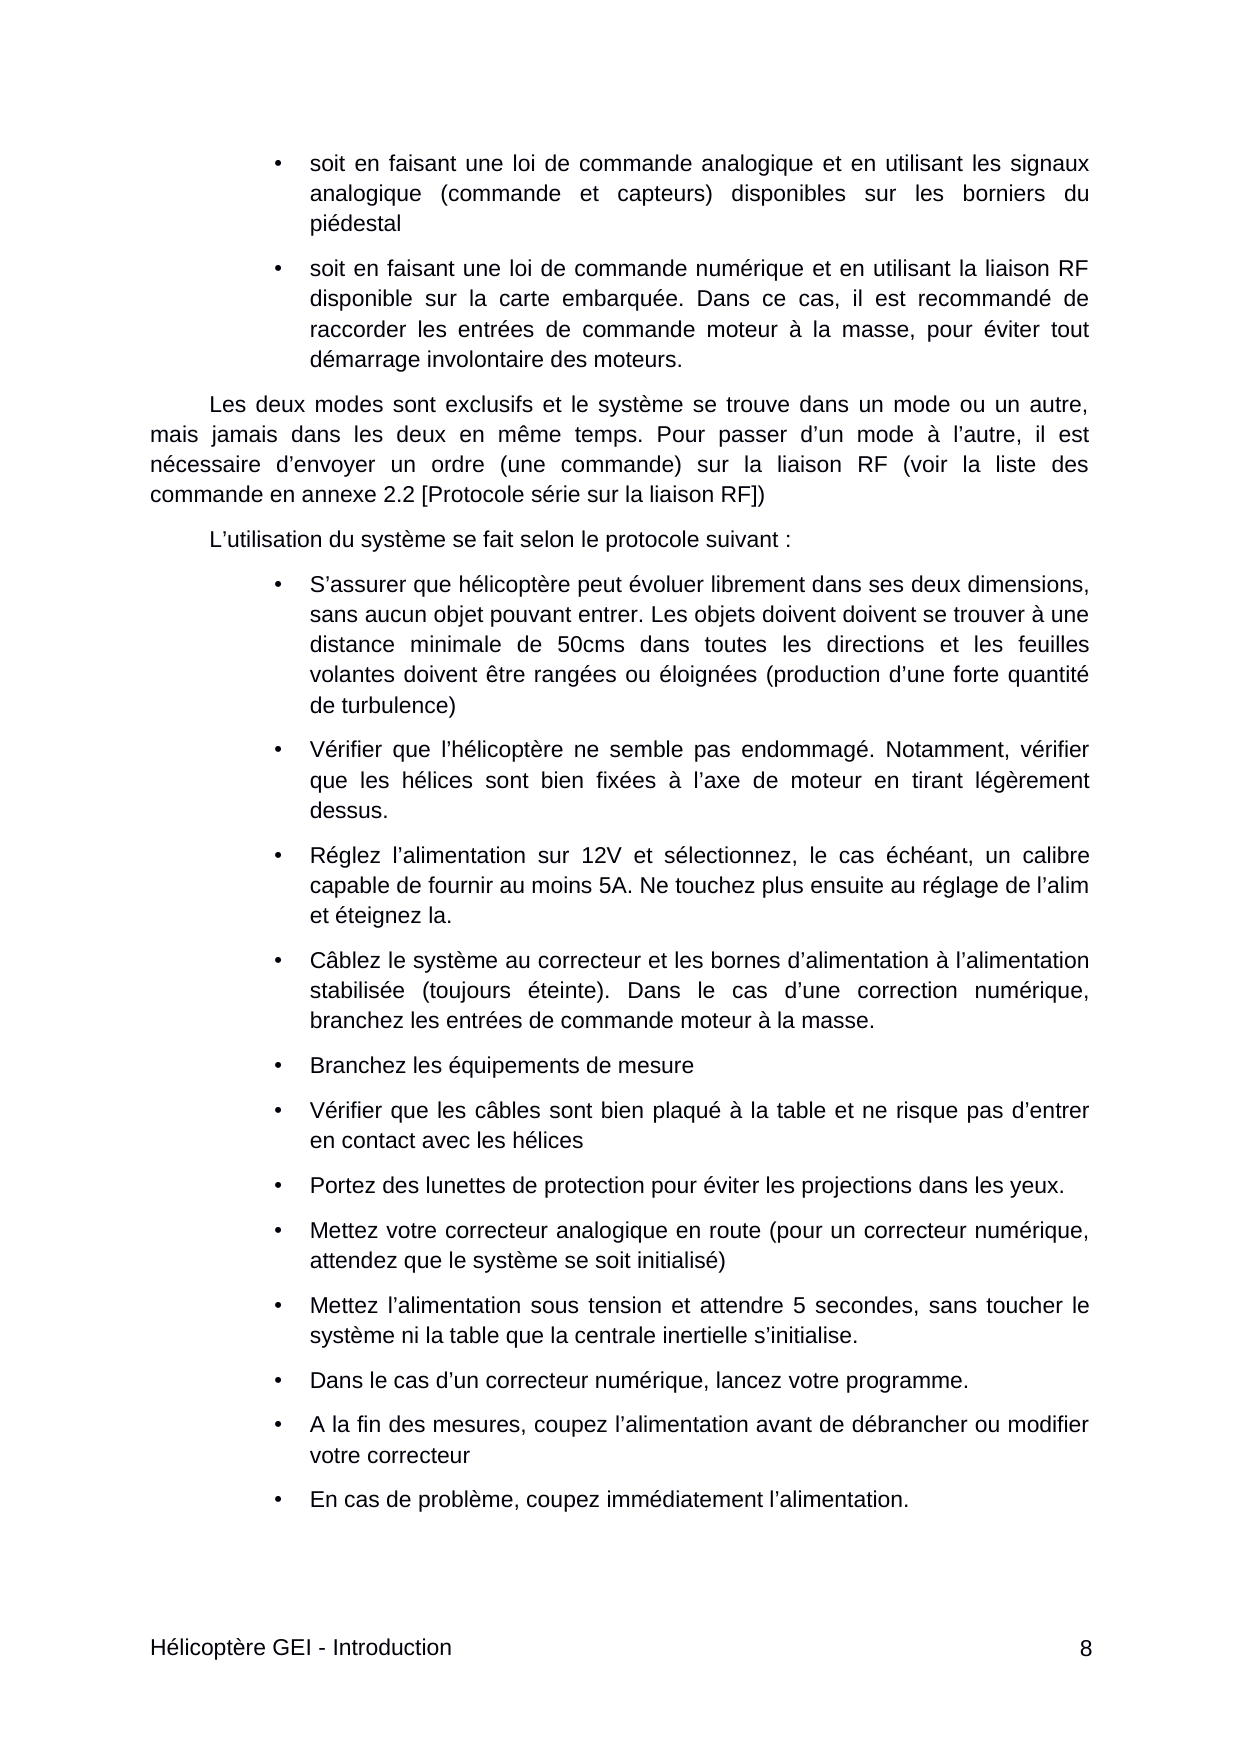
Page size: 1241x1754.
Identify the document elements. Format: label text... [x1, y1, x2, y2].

list En cas de problème, coupez immédiatement l’alimentation. [274, 1486, 1090, 1513]
list Dans le cas d’un correcteur numérique, lancez votre programme. [274, 1367, 1090, 1393]
list soit en faisant une loi de commande numérique et en utilisant la liaison RF disponible sur la carte embarquée. Dans ce cas, il est recommandé de raccorder les entrées de commande moteur à la masse, pour éviter tout démarrage involontaire des moteurs. [274, 255, 1090, 372]
list Mettez votre correcteur analogique en route (pour un correcteur numérique, attendez que le système se soit initialisé) [274, 1217, 1090, 1273]
text Les deux modes sont exclusifs et le système se trouve dans un mode ou un autre, mais jamais dans les deux en même temps. Pour passer d’un mode à l’autre, il est nécessaire d’envoyer un ordre (une commande) sur la liaison RF (voir la liste des commande en annexe 2.2 [Protocole série sur la liaison RF]) [150, 391, 1090, 508]
list Vérifier que l’hélicoptère ne semble pas endommagé. Notamment, vérifier que les hélices sont bien fixées à l’axe de moteur en tirant légèrement dessus. [274, 736, 1090, 823]
list S’assurer que hélicoptère peut évoluer librement dans ses deux dimensions, sans aucun objet pouvant entrer. Les objets doivent doivent se trouver à une distance minimale de 50cms dans toutes les directions et les feuilles volantes doivent être rangées ou éloignées (production d’une forte quantité de turbulence) [274, 571, 1090, 718]
list Vérifier que les câbles sont bien plaqué à la table et ne risque pas d’entrer en contact avec les hélices [274, 1097, 1090, 1153]
list soit en faisant une loi de commande analogique et en utilisant les signaux analogique (commande et capteurs) disponibles sur les borniers du piédestal [274, 150, 1090, 237]
list Câblez le système au correcteur et les bornes d’alimentation à l’alimentation stabilisée (toujours éteinte). Dans le cas d’une correction numérique, branchez les entrées de commande moteur à la masse. [274, 947, 1090, 1034]
list Branchez les équipements de mesure [274, 1052, 1090, 1078]
list A la fin des mesures, coupez l’alimentation avant de débrancher ou modifier votre correcteur [274, 1411, 1090, 1468]
list Portez des lunettes de protection pour éviter les projections dans les yeux. [274, 1172, 1090, 1198]
list Mettez l’alimentation sous tension et attendre 5 secondes, sans toucher le système ni la table que la centrale inertielle s’initialise. [274, 1292, 1090, 1348]
list Réglez l’alimentation sur 12V et sélectionnez, le cas échéant, un calibre capable de fournir au moins 5A. Ne touchez plus ensuite au réglage de l’alim et éteignez la. [274, 842, 1090, 928]
text L’utilisation du système se fait selon le protocole suivant : [150, 526, 1090, 552]
